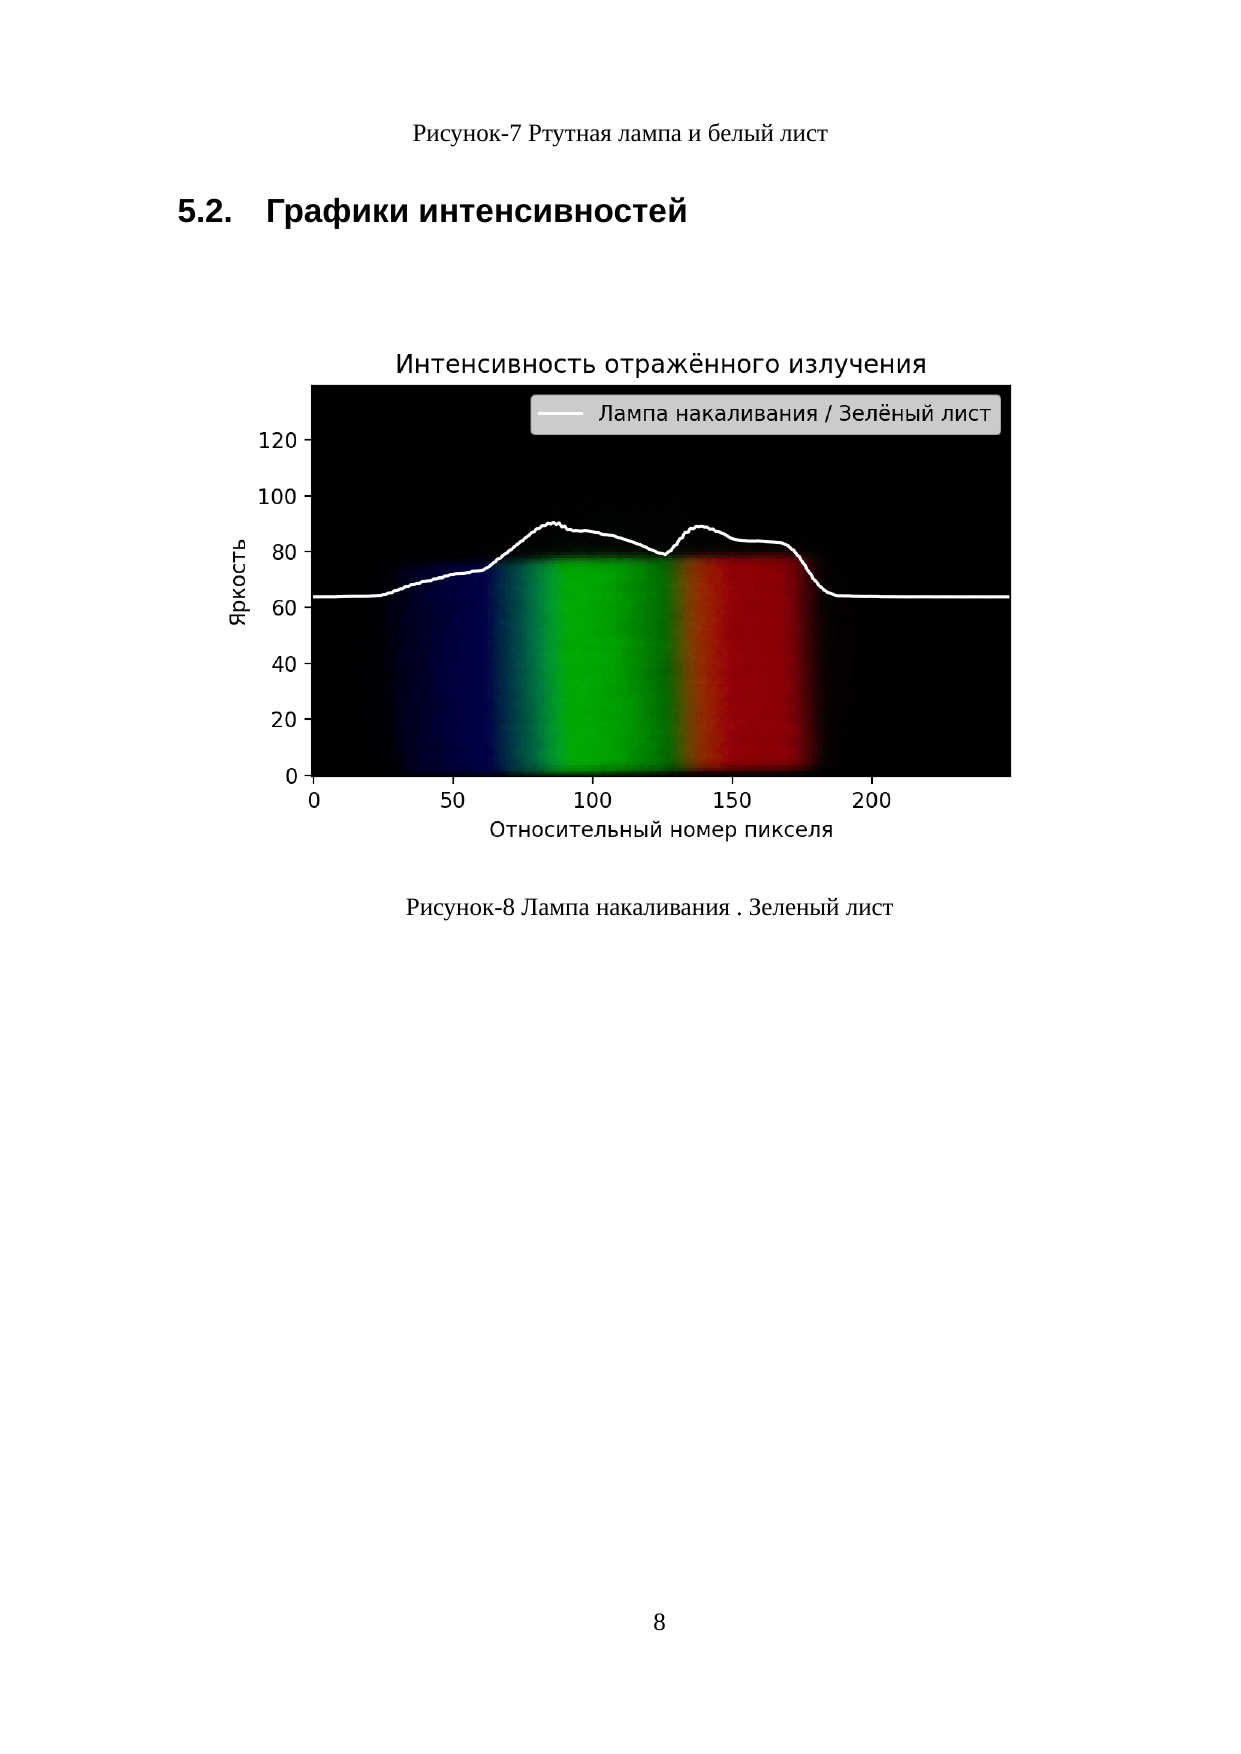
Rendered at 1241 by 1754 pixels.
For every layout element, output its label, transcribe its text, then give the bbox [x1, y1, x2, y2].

subtitle Графики интенсивностей [118, 191, 1122, 229]
picture [199, 277, 1100, 878]
text Рисунок-7 Ртутная лампа и белый лист [118, 118, 1122, 147]
text Рисунок-8 Лампа накаливания . Зеленый лист [118, 892, 1122, 921]
